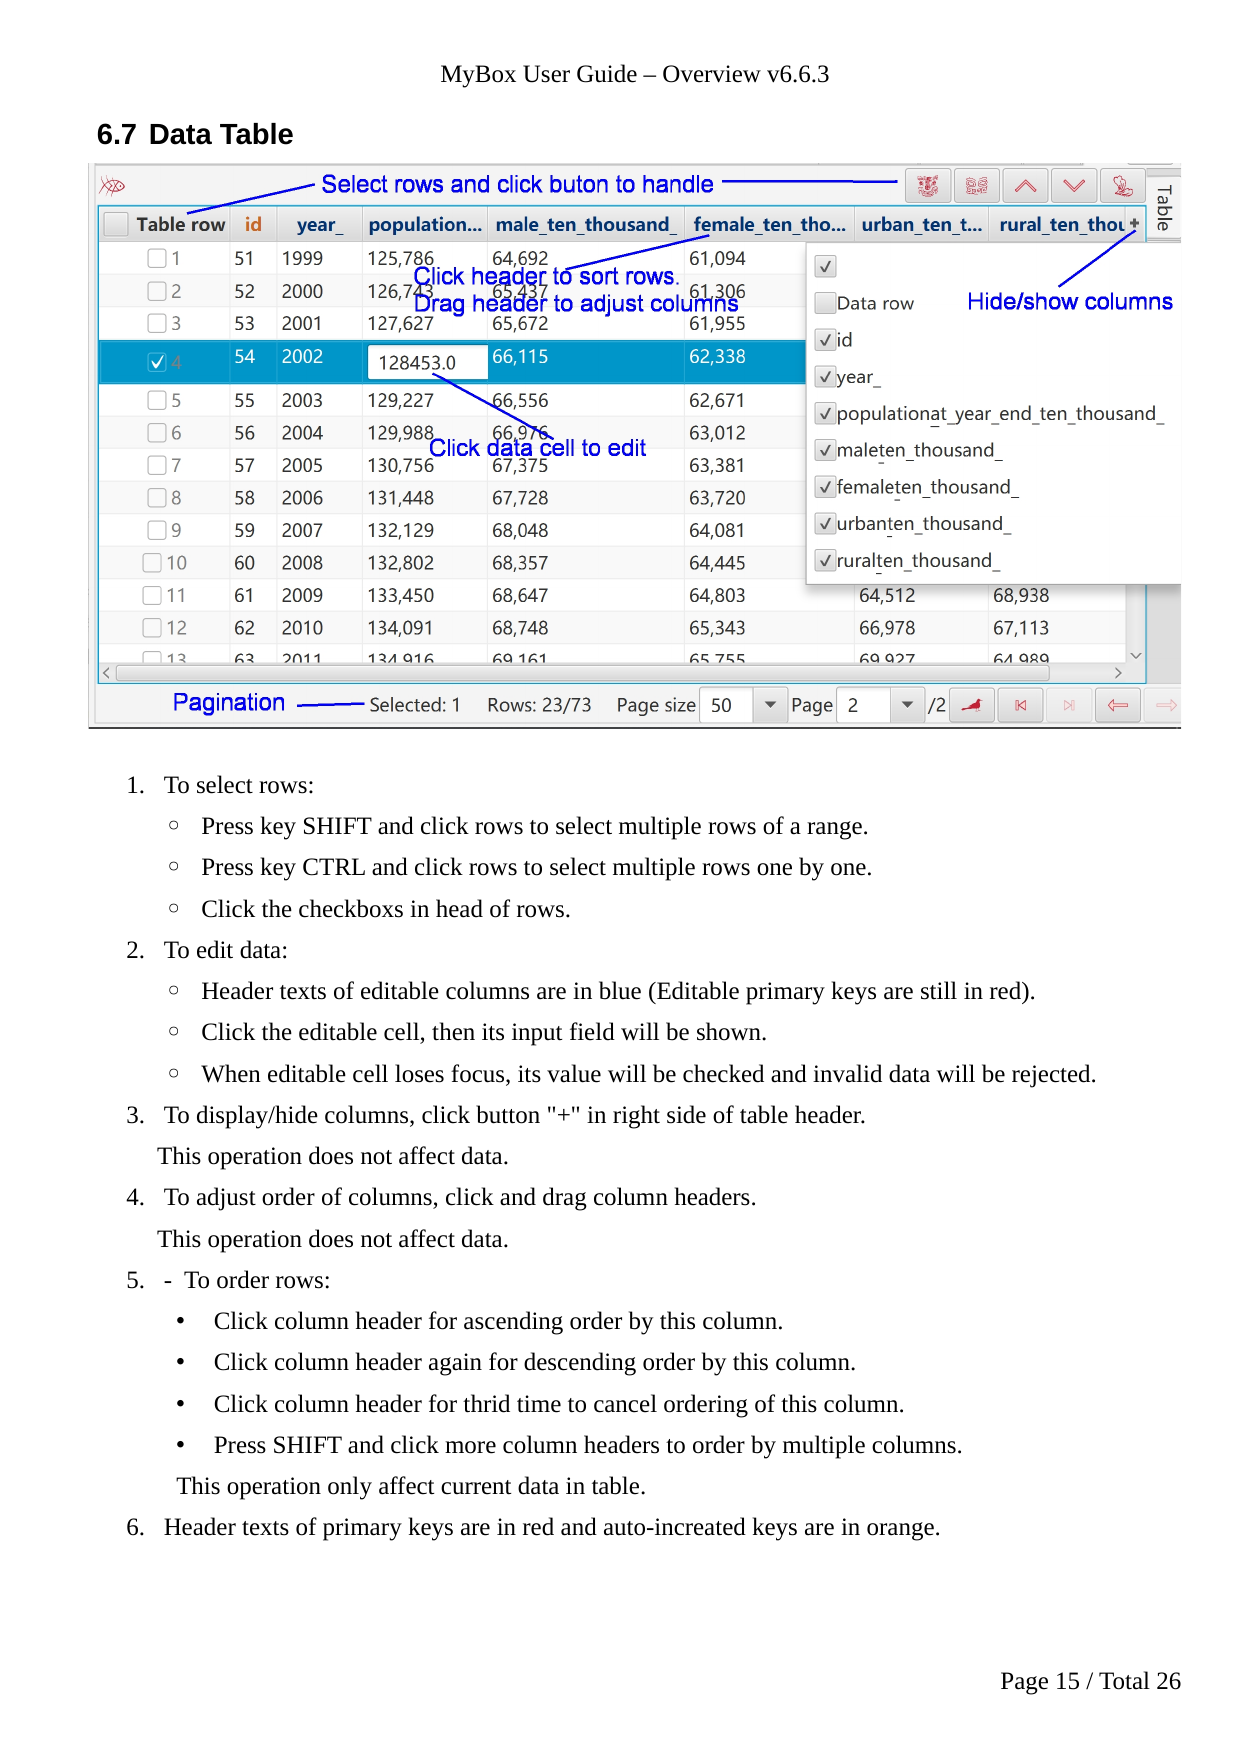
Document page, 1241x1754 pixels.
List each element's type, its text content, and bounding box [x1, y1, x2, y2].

text This operation does not affect data. [132, 1224, 1181, 1252]
list Click column header for ascending order by this column. [176, 1306, 1181, 1335]
list To select rows: [126, 770, 1181, 799]
list To edit data: [126, 935, 1181, 964]
list To display/hide columns, click button "+" in right side of table header. [126, 1100, 1181, 1129]
list Header texts of primary keys are in red and auto-increated keys are in orange. [126, 1512, 1181, 1541]
list Header texts of editable columns are in blue (Editable primary keys are still in red). [163, 976, 1181, 1005]
list Click column header again for descending order by this column. [176, 1347, 1181, 1376]
text This operation does not affect data. [132, 1141, 1181, 1170]
list Press SHIFT and click more column headers to order by multiple columns. [176, 1430, 1181, 1459]
list When editable cell loses focus, its value will be checked and invalid data will be rejected. [163, 1059, 1181, 1087]
text This operation only affect current data in table. [176, 1471, 1181, 1500]
list To adjust order of columns, click and drag column headers. [126, 1182, 1181, 1211]
subtitle Data Table [88, 117, 1181, 151]
list Click the checkboxs in head of rows. [163, 894, 1181, 922]
list Click column header for thrid time to cancel ordering of this column. [176, 1389, 1181, 1417]
list - To order rows: [126, 1265, 1181, 1294]
list Click the editable cell, then its input field will be shown. [163, 1017, 1181, 1046]
list Press key CTRL and click rows to select multiple rows one by one. [163, 852, 1181, 881]
picture [88, 163, 1182, 729]
list Press key SHIFT and click rows to select multiple rows of a range. [163, 811, 1181, 840]
